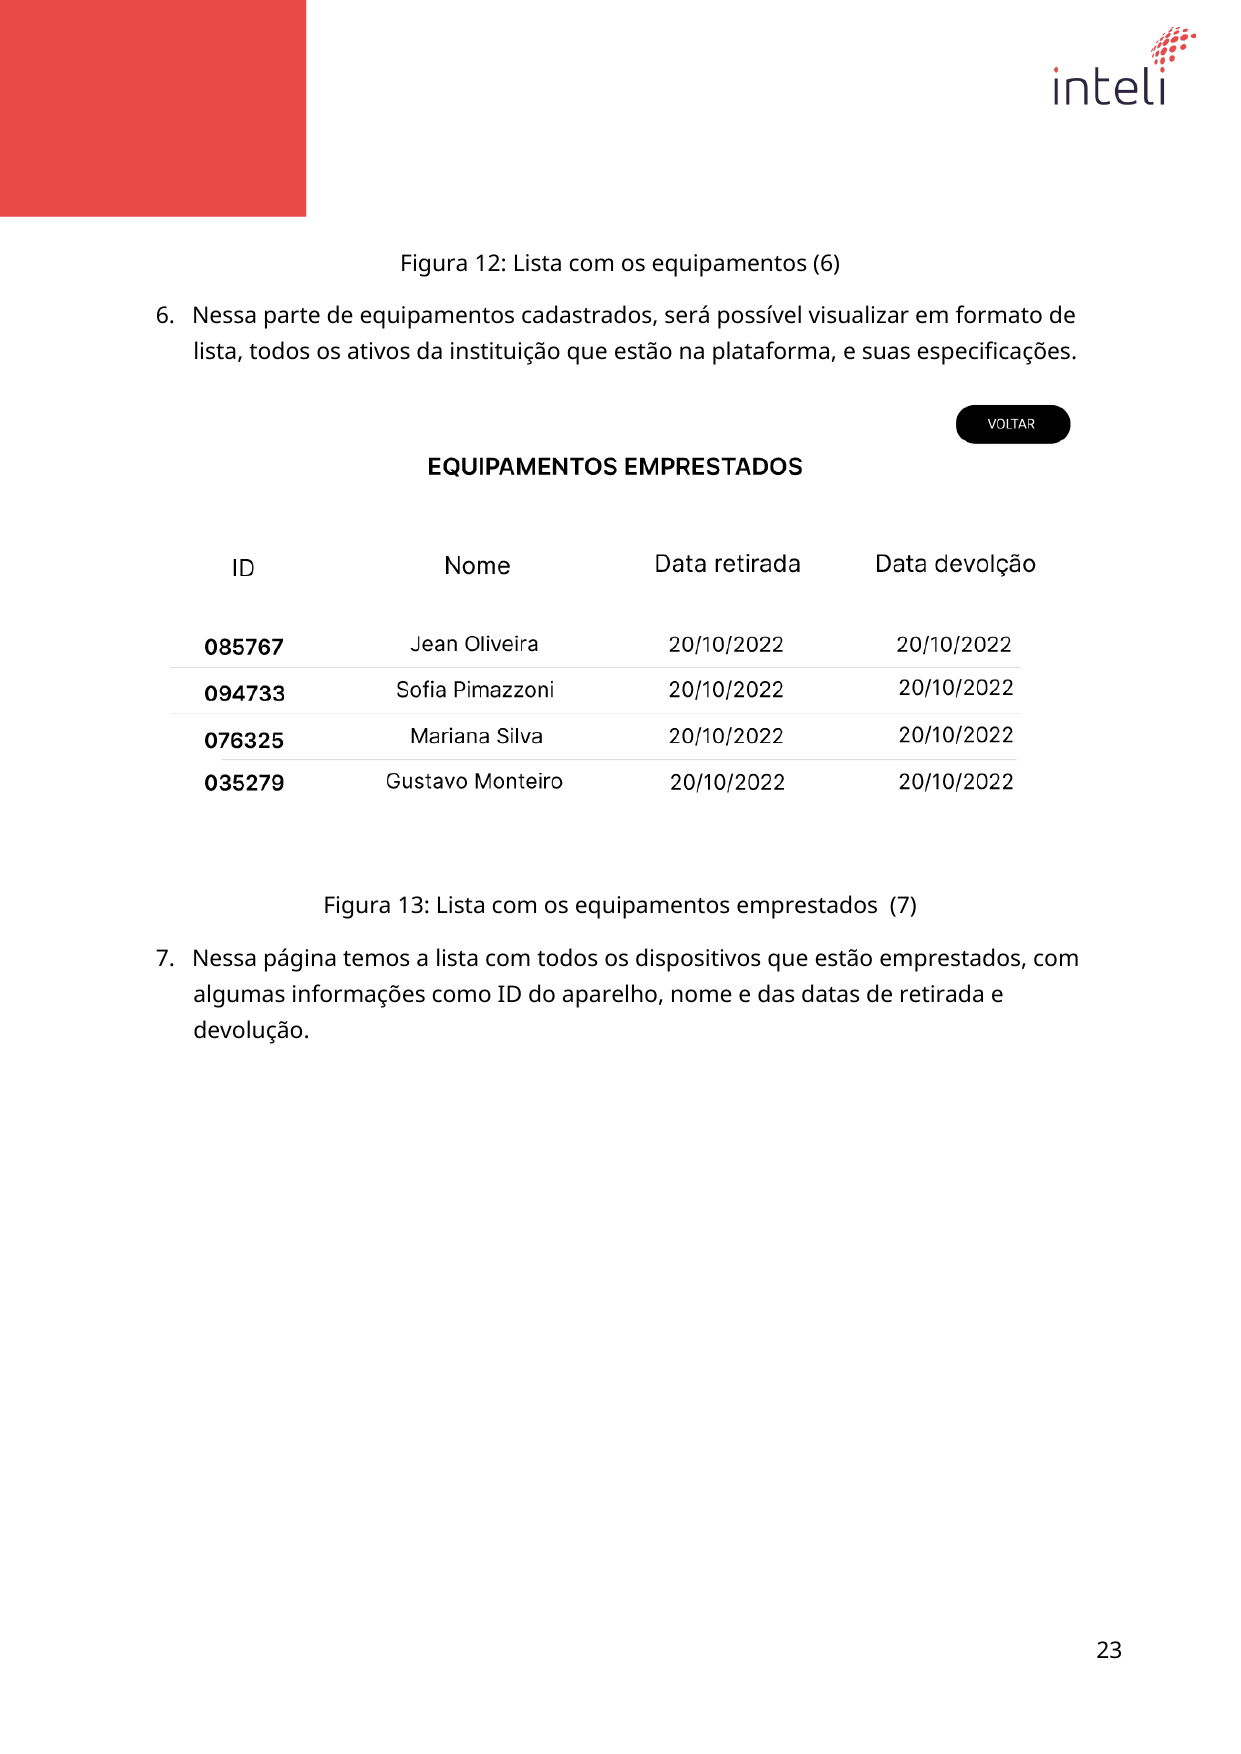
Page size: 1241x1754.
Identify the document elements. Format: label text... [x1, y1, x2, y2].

text Figura 13: Lista com os equipamentos emprestados (7) [118, 889, 1122, 921]
picture [149, 387, 1091, 868]
text Figura 12: Lista com os equipamentos (6) [118, 118, 1122, 278]
list Nessa parte de equipamentos cadastrados, será possível visualizar em formato de lista, todos os ativos da instituição que estão na plataforma, e suas especificações. [156, 299, 1122, 367]
list Nessa página temos a lista com todos os dispositivos que estão emprestados, com algumas informações como ID do aparelho, nome e das datas de retirada e devolução. [156, 942, 1122, 1045]
picture [1054, 27, 1197, 105]
picture [0, 0, 307, 217]
